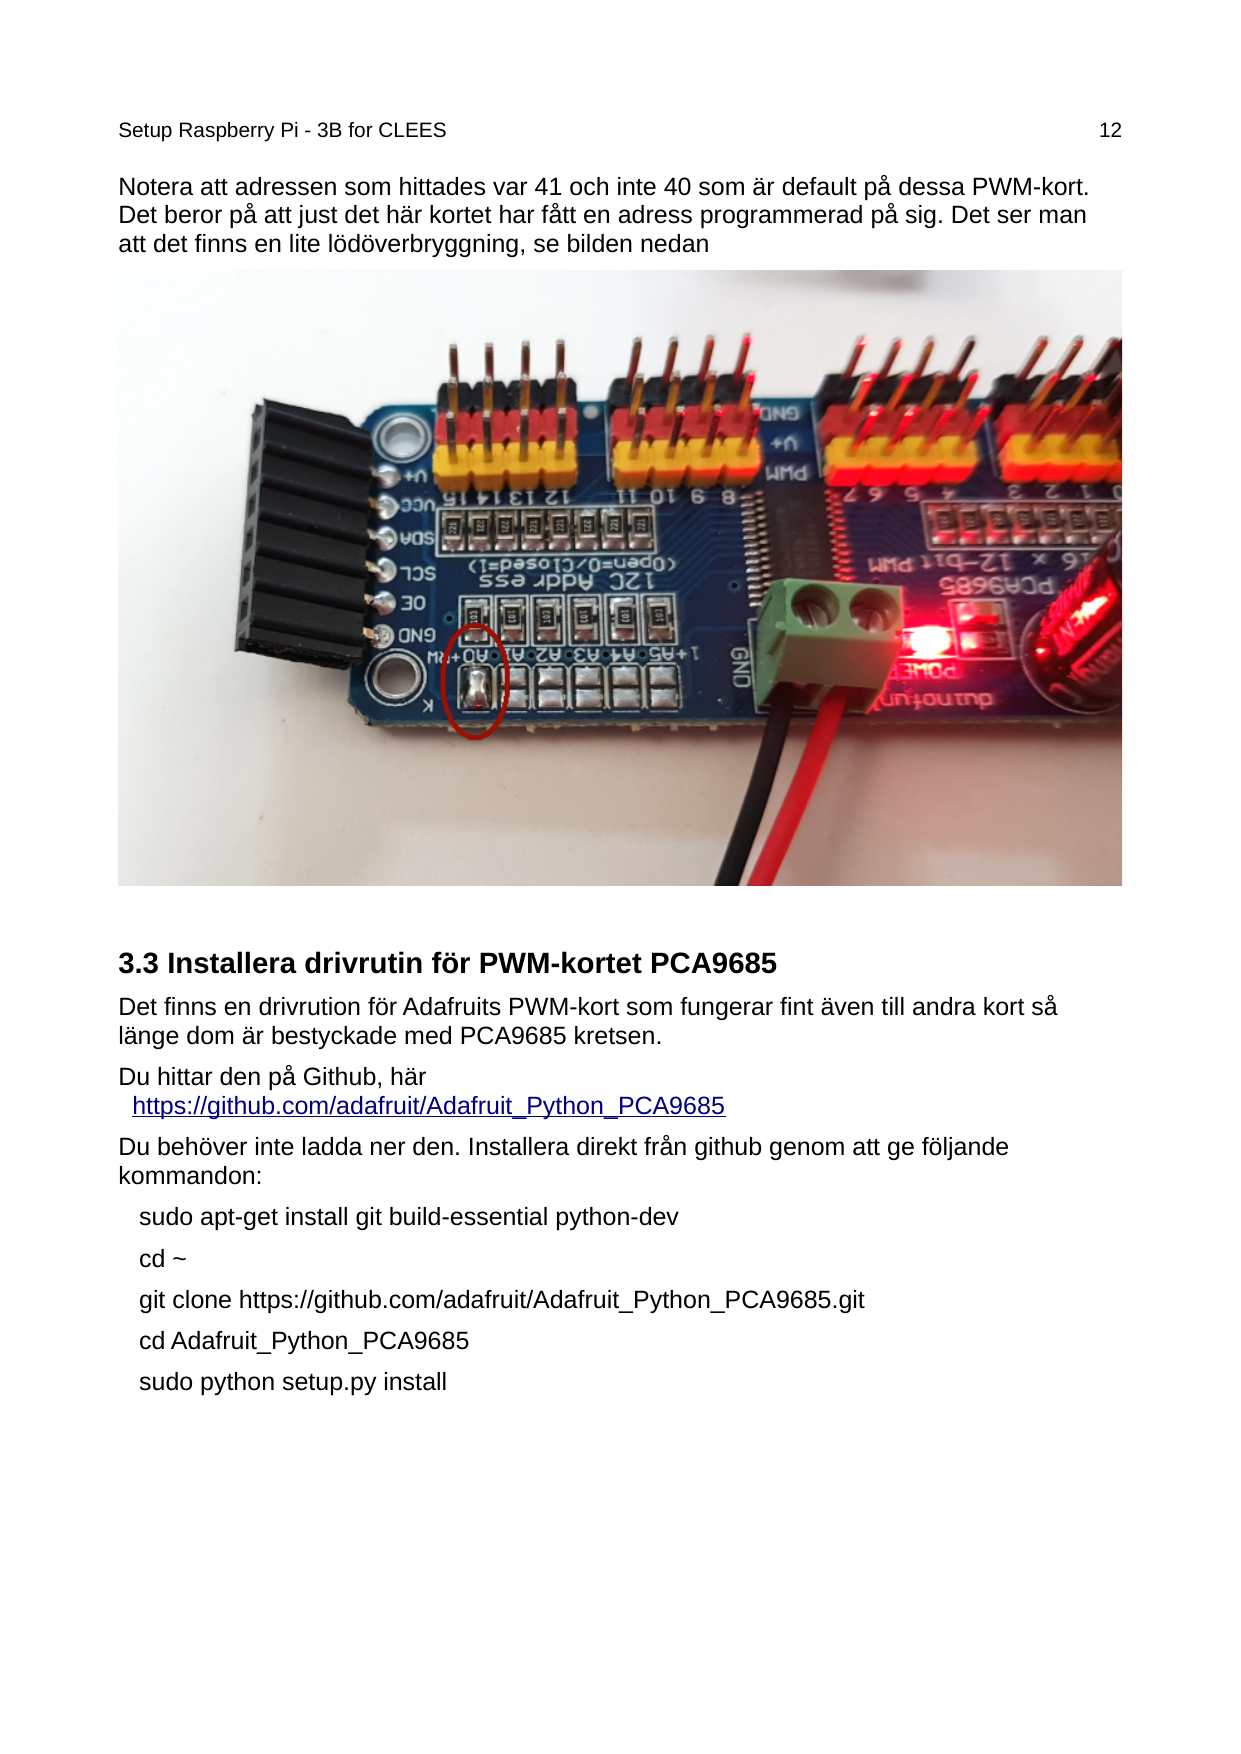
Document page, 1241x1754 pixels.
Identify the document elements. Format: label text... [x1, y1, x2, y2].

text sudo apt-get install git build-essential python-dev [118, 1202, 1122, 1231]
text Du behöver inte ladda ner den. Installera direkt från github genom att ge följande kommandon: [118, 1132, 1122, 1190]
picture [118, 270, 1123, 886]
text cd ~ [118, 1243, 1122, 1272]
text Du hittar den på Github, här https://github.com/adafruit/Adafruit_Python_PCA9685 [118, 1062, 1122, 1120]
text Notera att adressen som hittades var 41 och inte 40 som är default på dessa PWM-kort. Det beror på att just det här kortet har fått en adress programmerad på sig. Det ser man att det finns en lite lödöverbryggning, se bilden nedan [118, 172, 1122, 258]
text cd Adafruit_Python_PCA9685 [118, 1326, 1122, 1355]
text Det finns en drivrution för Adafruits PWM-kort som fungerar fint även till andra kort så länge dom är bestyckade med PCA9685 kretsen. [118, 992, 1122, 1050]
text sudo python setup.py install [118, 1367, 1122, 1396]
subtitle 3.3 Installera drivrutin för PWM-kortet PCA9685 [118, 946, 1122, 980]
text git clone https://github.com/adafruit/Adafruit_Python_PCA9685.git [118, 1285, 1122, 1313]
